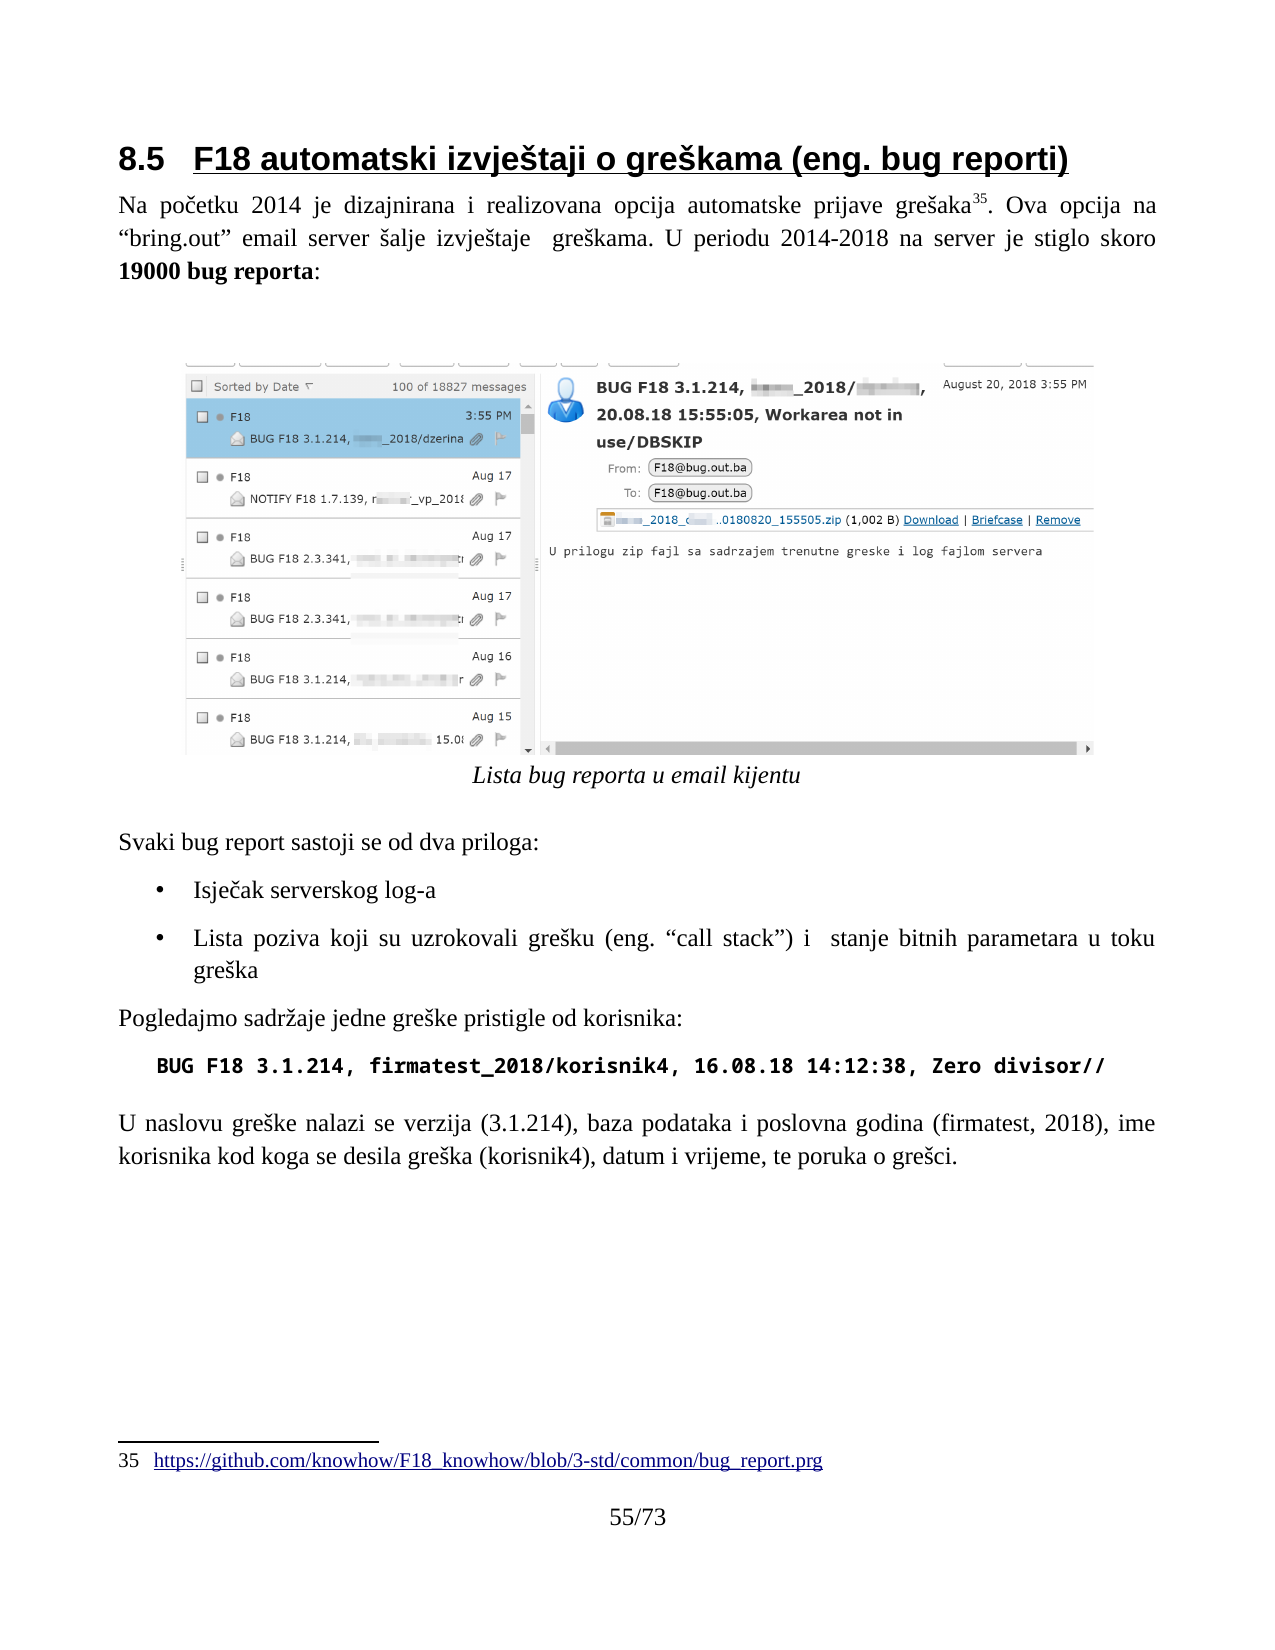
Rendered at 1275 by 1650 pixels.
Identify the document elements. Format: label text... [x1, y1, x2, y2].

text Svaki bug report sastoji se od dva priloga: [118, 827, 1157, 856]
subtitle F18 automatski izvještaji o greškama (eng. bug reporti) [118, 139, 1157, 178]
list Lista poziva koji su uzrokovali grešku (eng. “call stack”) i stanje bitnih parametara u toku greška [156, 923, 1157, 984]
list Isječak serverskog log-a [156, 875, 1157, 904]
text Na početku 2014 je dizajnirana i realizovana opcija automatske prijave grešaka. Ova opcija na “bring.out” email server šalje izvještaje greškama. U periodu 2014-2018 na server je stiglo skoro 19000 bug reporta: [118, 190, 1157, 285]
picture [181, 363, 1094, 755]
text U naslovu greške nalazi se verzija (3.1.214), baza podataka i poslovna godina (firmatest, 2018), ime korisnika kod koga se desila greška (korisnik4), datum i vrijeme, te poruka o grešci. [118, 1108, 1157, 1169]
text Lista bug reporta u email kijentu [181, 755, 1094, 789]
text Pogledajmo sadržaje jedne greške pristigle od korisnika: [118, 1003, 1157, 1032]
text https://github.com/knowhow/F18_knowhow/blob/3-std/common/bug_report.prg [118, 1448, 1157, 1472]
